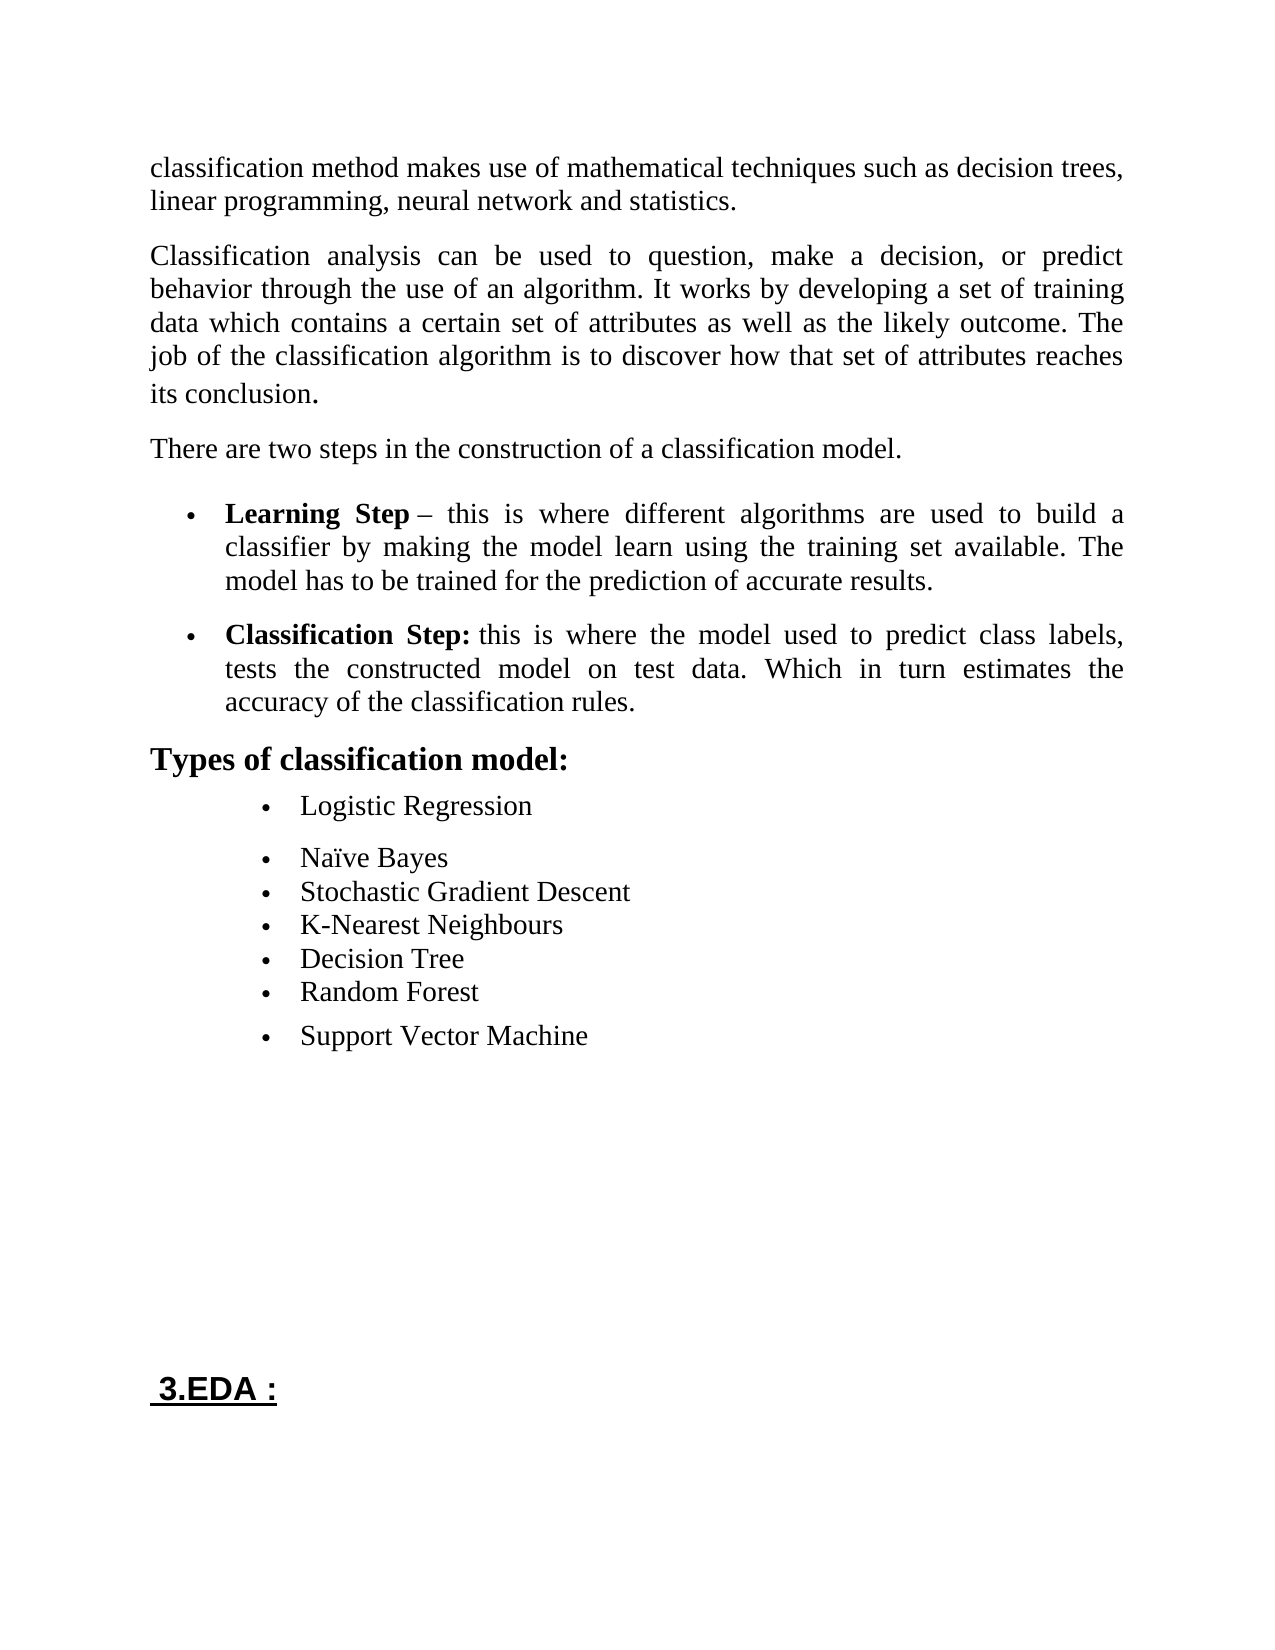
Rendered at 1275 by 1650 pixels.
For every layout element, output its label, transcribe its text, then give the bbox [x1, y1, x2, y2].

text 3.EDA : [150, 1365, 1125, 1411]
text Types of classification model: [150, 739, 1125, 777]
list Random Forest [262, 974, 1125, 1008]
list Support Vector Machine [262, 1018, 1125, 1052]
list Decision Tree [262, 941, 1125, 974]
text Classification analysis can be used to question, make a decision, or predict behavior through the use of an algorithm. It works by developing a set of training data which contains a certain set of attributes as well as the likely outcome. The job of the classification algorithm is to discover how that set of attributes reaches its conclusion. [150, 238, 1125, 410]
list Learning Step – this is where different algorithms are used to build a classifier by making the model learn using the training set available. The model has to be trained for the prediction of accurate results. [187, 496, 1125, 597]
list Naïve Bayes [262, 840, 1125, 874]
text classification method makes use of mathematical techniques such as decision trees, linear programming, neural network and statistics. [150, 150, 1125, 217]
list Stochastic Gradient Descent [262, 874, 1125, 907]
list Logistic Regression [262, 788, 1125, 821]
list Classification Step: this is where the model used to predict class labels, tests the constructed model on test data. Which in turn estimates the accuracy of the classification rules. [187, 617, 1125, 718]
list K-Nearest Neighbours [262, 907, 1125, 941]
text There are two steps in the construction of a classification model. [150, 431, 1125, 465]
